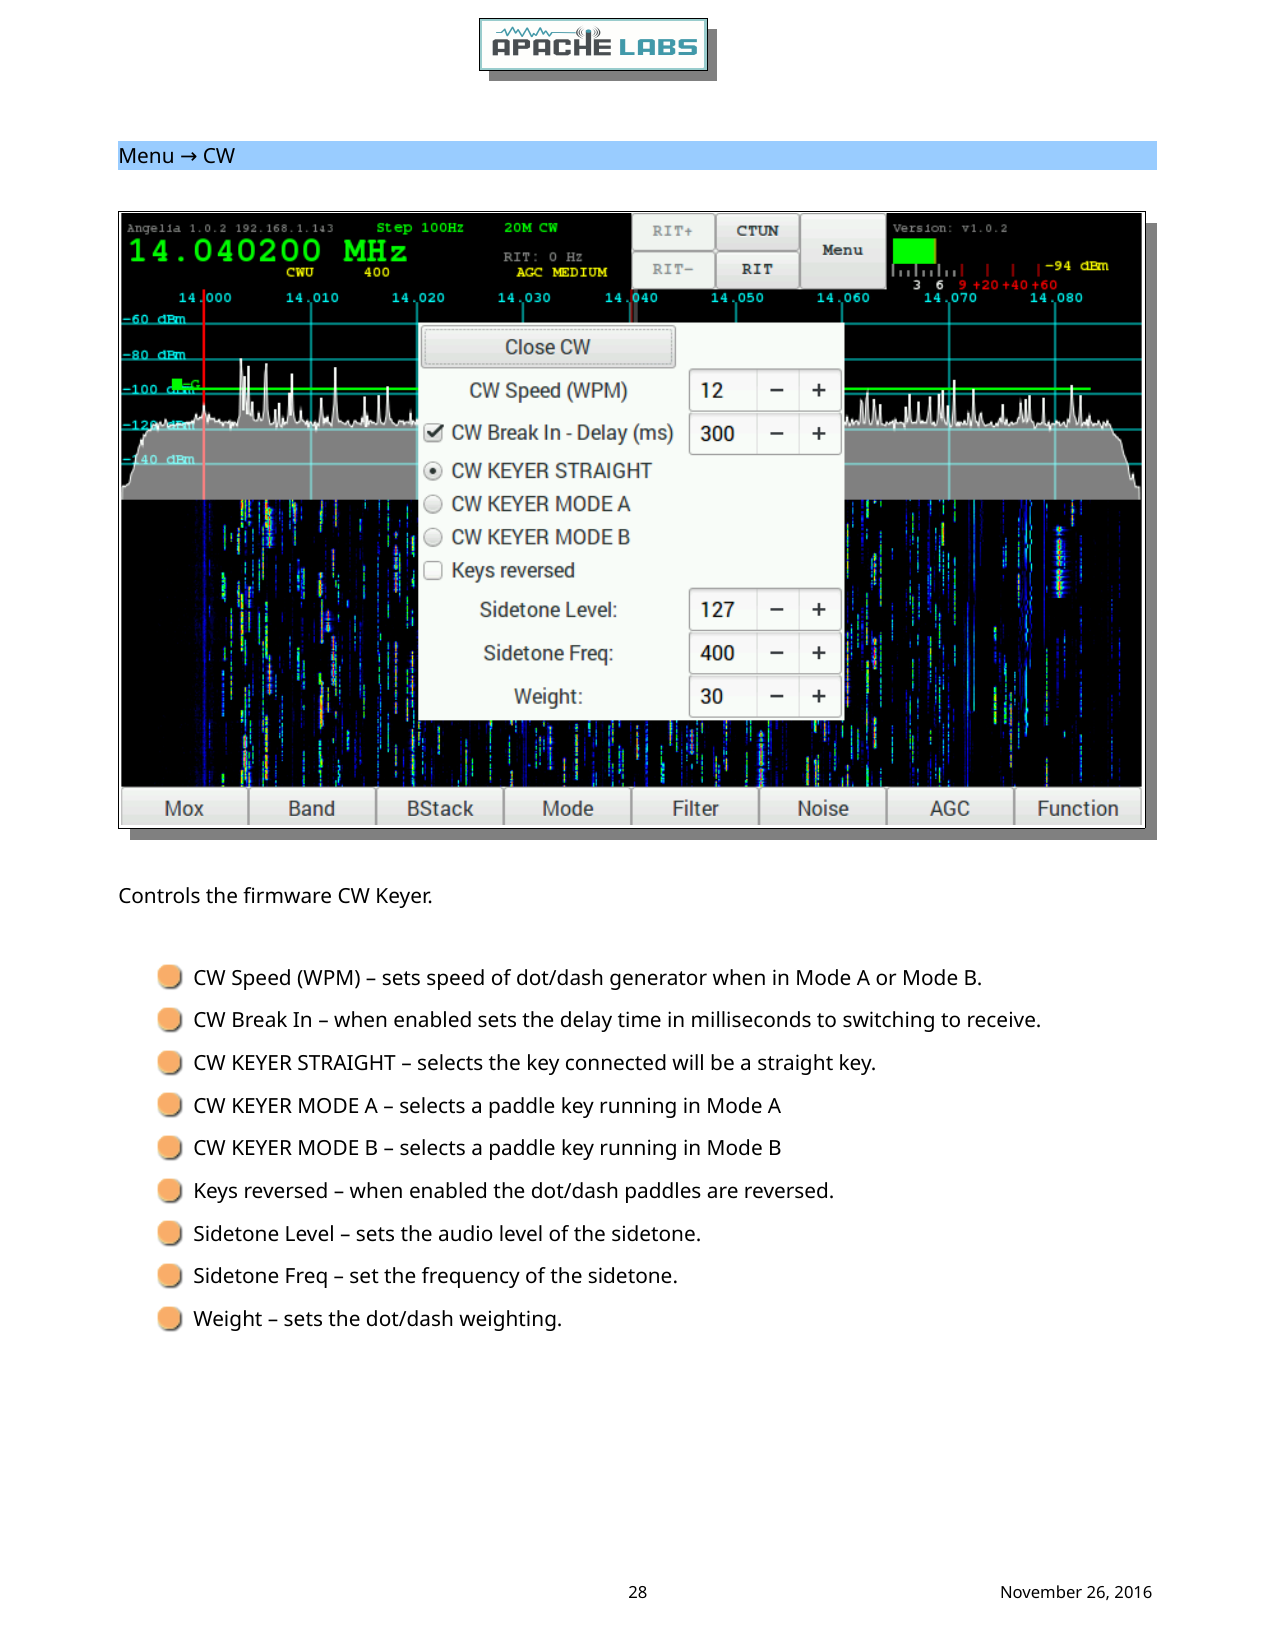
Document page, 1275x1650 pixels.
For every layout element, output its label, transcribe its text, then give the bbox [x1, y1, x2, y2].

picture [156, 1305, 185, 1334]
subtitle Menu → CW [118, 141, 1157, 170]
picture [156, 1134, 185, 1163]
picture [156, 1262, 185, 1291]
picture [156, 1006, 185, 1035]
text Controls the firmware CW Keyer. [118, 881, 1157, 909]
list Sidetone Level – sets the audio level of the sidetone. [185, 1219, 1157, 1249]
picture [156, 963, 185, 992]
list Weight – sets the dot/dash weighting. [156, 1304, 1157, 1334]
picture [482, 21, 704, 68]
picture [121, 213, 1142, 825]
picture [156, 1091, 185, 1120]
list CW Break In – when enabled sets the delay time in milliseconds to switching to receive. [156, 1005, 1157, 1036]
list CW Speed (WPM) – sets speed of dot/dash generator when in Mode A or Mode B. [156, 963, 1157, 993]
list CW KEYER STRAIGHT – selects the key connected will be a straight key. [156, 1048, 1157, 1078]
list CW KEYER MODE A – selects a paddle key running in Mode A [156, 1091, 1157, 1121]
list Sidetone Freq – set the frequency of the sidetone. [156, 1262, 1157, 1292]
picture [156, 1219, 185, 1249]
list CW KEYER MODE B – selects a paddle key running in Mode B [156, 1133, 1157, 1164]
list Keys reversed – when enabled the dot/dash paddles are reversed. [156, 1176, 1157, 1206]
picture [156, 1049, 185, 1078]
picture [156, 1177, 185, 1206]
